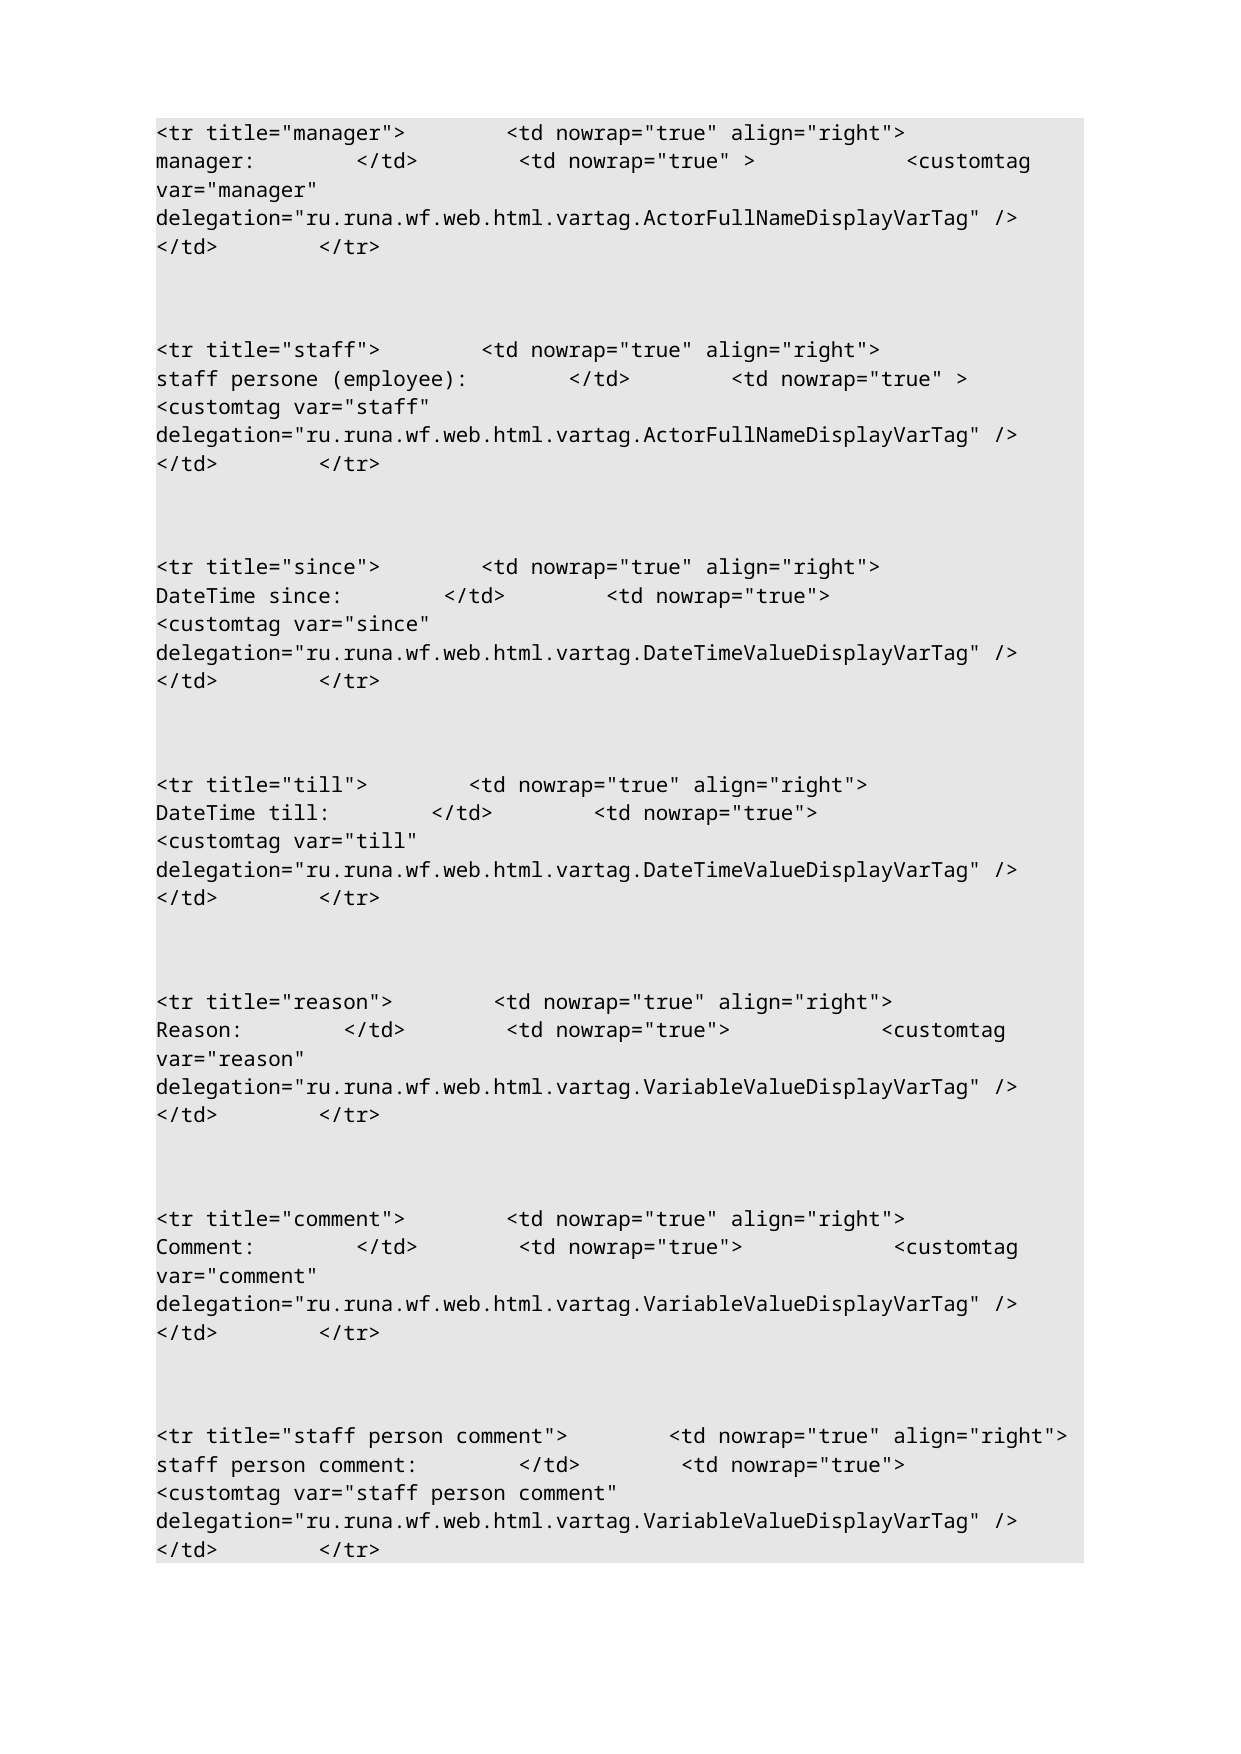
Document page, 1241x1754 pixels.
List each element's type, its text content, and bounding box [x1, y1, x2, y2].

text <tr title="till"> <td nowrap="true" align="right"> DateTime till: </td> <td nowrap="true"> <customtag var="till" delegation="ru.runa.wf.web.html.vartag.DateTimeValueDisplayVarTag" /> </td> </tr> [156, 770, 1084, 912]
text <tr title="manager"> <td nowrap="true" align="right"> manager: </td> <td nowrap="true" > <customtag var="manager" delegation="ru.runa.wf.web.html.vartag.ActorFullNameDisplayVarTag" /> </td> </tr> [156, 118, 1084, 260]
text <tr title="comment"> <td nowrap="true" align="right"> Comment: </td> <td nowrap="true"> <customtag var="comment" delegation="ru.runa.wf.web.html.vartag.VariableValueDisplayVarTag" /> </td> </tr> [156, 1204, 1084, 1346]
text <tr title="staff"> <td nowrap="true" align="right"> staff persone (employee): </td> <td nowrap="true" > <customtag var="staff" delegation="ru.runa.wf.web.html.vartag.ActorFullNameDisplayVarTag" /> </td> </tr> [156, 335, 1084, 477]
text <tr title="since"> <td nowrap="true" align="right"> DateTime since: </td> <td nowrap="true"> <customtag var="since" delegation="ru.runa.wf.web.html.vartag.DateTimeValueDisplayVarTag" /> </td> </tr> [156, 552, 1084, 695]
text <tr title="staff person comment"> <td nowrap="true" align="right"> staff person comment: </td> <td nowrap="true"> <customtag var="staff person comment" delegation="ru.runa.wf.web.html.vartag.VariableValueDisplayVarTag" /> </td> </tr> [156, 1421, 1084, 1563]
text <tr title="reason"> <td nowrap="true" align="right"> Reason: </td> <td nowrap="true"> <customtag var="reason" delegation="ru.runa.wf.web.html.vartag.VariableValueDisplayVarTag" /> </td> </tr> [156, 987, 1084, 1129]
